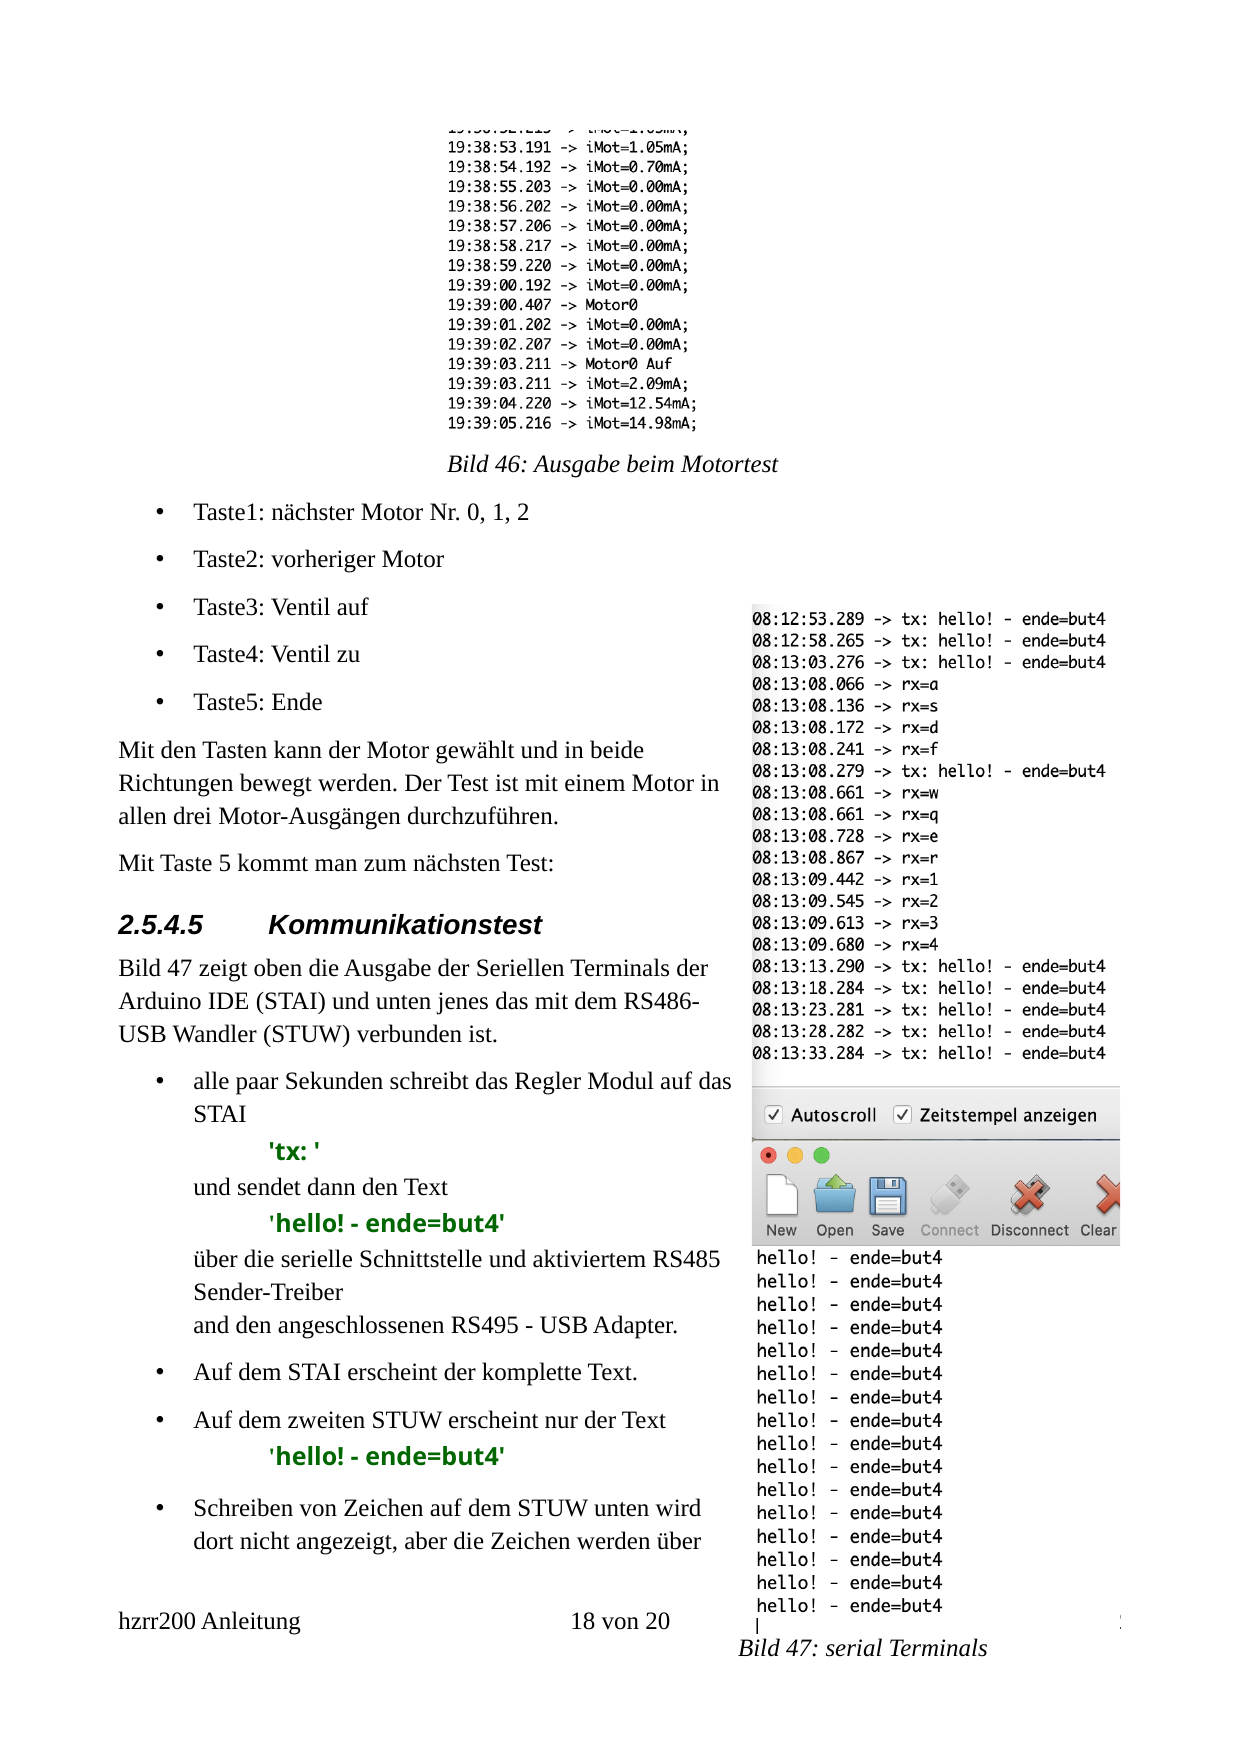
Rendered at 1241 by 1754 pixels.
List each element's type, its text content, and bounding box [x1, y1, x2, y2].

text Bild 46: Ausgabe beim Motortest [447, 449, 793, 478]
picture [446, 130, 794, 449]
list Taste2: vorheriger Motor [156, 544, 1122, 573]
list Schreiben von Zeichen auf dem STUW unten wird dort nicht angezeigt, aber die Zeichen werden über [156, 1493, 738, 1554]
subtitle Kommunikationstest [118, 908, 738, 940]
text Bild 47 zeigt oben die Ausgabe der Seriellen Terminals der Arduino IDE (STAI) und unten jenes das mit dem RS486-USB Wandler (STUW) verbunden ist. [118, 953, 738, 1048]
list Auf dem zweiten STUW erscheint nur der Text 'hello! - ende=but4' [156, 1405, 738, 1473]
subtitle [738, 1662, 1120, 1754]
text Mit Taste 5 kommt man zum nächsten Test: [118, 848, 738, 877]
list Taste4: Ventil zu [156, 639, 738, 668]
picture [751, 604, 1121, 1634]
text Mit den Tasten kann der Motor gewählt und in beide Richtungen bewegt werden. Der Test ist mit einem Motor in allen drei Motor-Ausgängen durchzuführen. [118, 735, 738, 829]
list Taste1: nächster Motor Nr. 0, 1, 2 [156, 497, 1122, 525]
list alle paar Sekunden schreibt das Regler Modul auf das STAI 'tx: ' und sendet dann den Text 'hello! - ende=but4' über die serielle Schnittstelle und aktiviertem RS485 Sender-Treiber and den angeschlossenen RS495 - USB Adapter. [156, 1066, 738, 1339]
subtitle [738, 582, 1120, 594]
list Taste5: Ende [156, 687, 738, 716]
list Auf dem STAI erscheint der komplette Text. [156, 1357, 738, 1386]
list Taste3: Ventil auf [156, 592, 738, 621]
text Bild 47: serial Terminals [738, 594, 1120, 1662]
